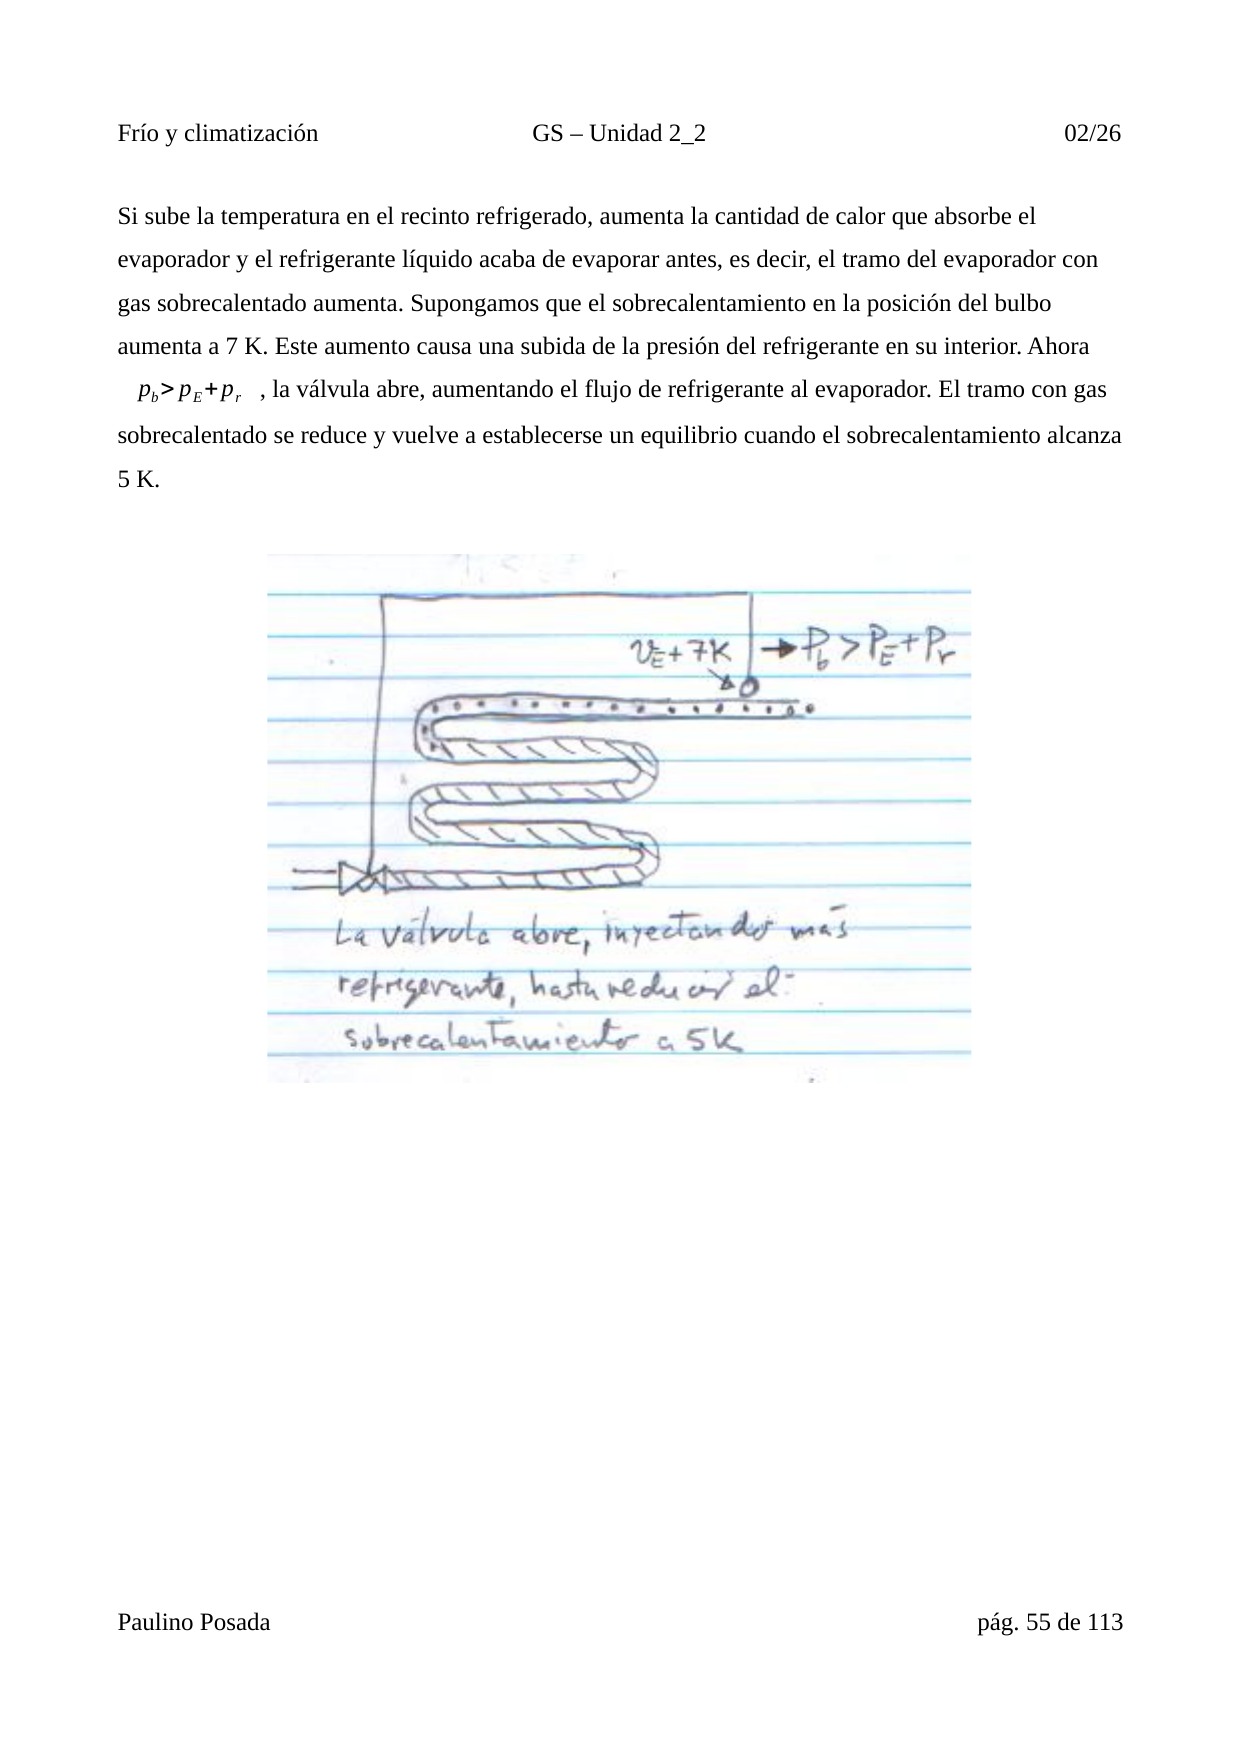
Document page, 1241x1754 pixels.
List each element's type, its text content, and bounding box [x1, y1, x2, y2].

text Si sube la temperatura en el recinto refrigerado, aumenta la cantidad de calor que absorbe el evaporador y el refrigerante líquido acaba de evaporar antes, es decir, el tramo del evaporador con gas sobrecalentado aumenta. Supongamos que el sobrecalentamiento en la posición del bulbo aumenta a 7 K. Este aumento causa una subida de la presión del refrigerante en su interior. Ahora , la válvula abre, aumentando el flujo de refrigerante al evaporador. El tramo con gas sobrecalentado se reduce y vuelve a establecerse un equilibrio cuando el sobrecalentamiento alcanza 5 K. [117, 201, 1123, 492]
picture [267, 554, 972, 1083]
